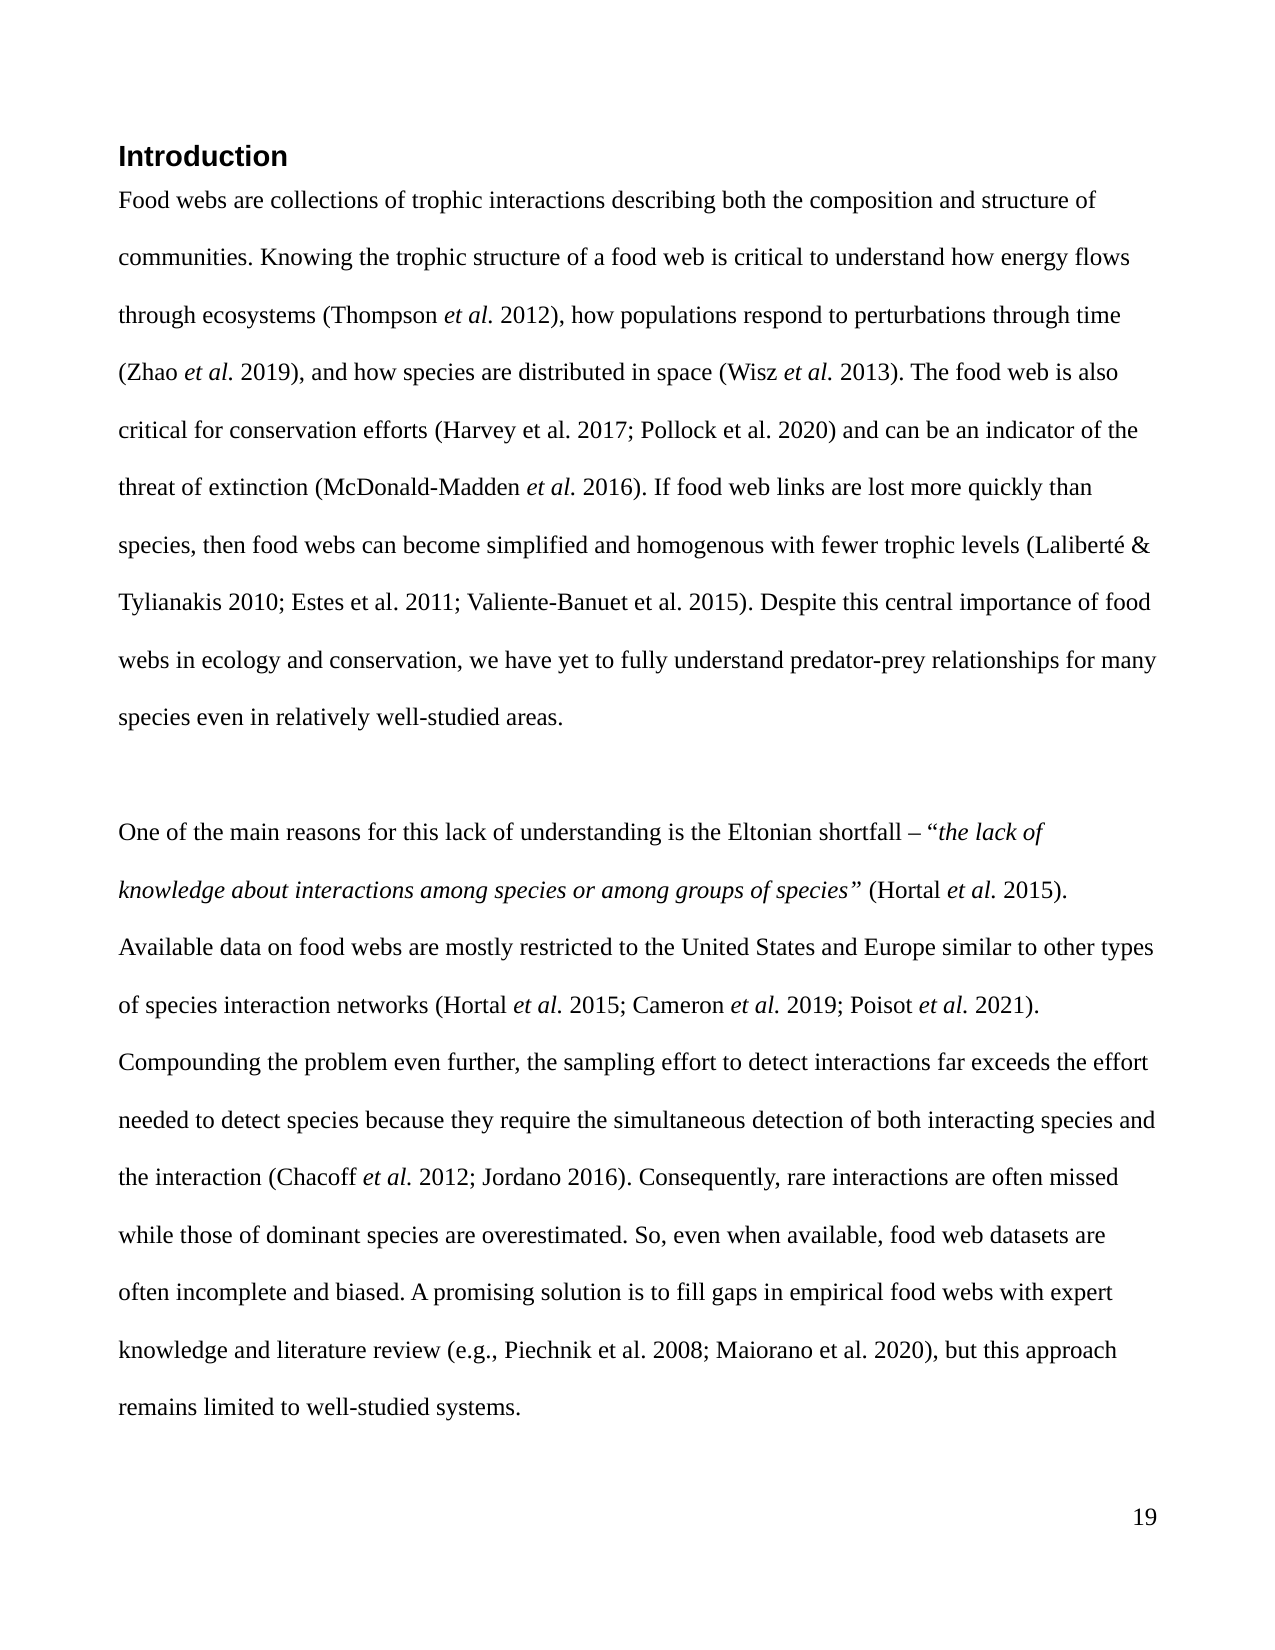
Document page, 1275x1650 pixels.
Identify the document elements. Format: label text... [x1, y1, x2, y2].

text Food webs are collections of trophic interactions describing both the composition and structure of communities. Knowing the trophic structure of a food web is critical to understand how energy flows through ecosystems (Thompson et al. 2012), how populations respond to perturbations through time (Zhao et al. 2019), and how species are distributed in space (Wisz et al. 2013). The food web is also critical for conservation efforts (Harvey et al. 2017; Pollock et al. 2020) and can be an indicator of the threat of extinction (McDonald-Madden et al. 2016). If food web links are lost more quickly than species, then food webs can become simplified and homogenous with fewer trophic levels (Laliberté & Tylianakis 2010; Estes et al. 2011; Valiente-Banuet et al. 2015). Despite this central importance of food webs in ecology and conservation, we have yet to fully understand predator-prey relationships for many species even in relatively well-studied areas. [118, 185, 1157, 731]
subtitle Introduction [118, 139, 1157, 172]
text One of the main reasons for this lack of understanding is the Eltonian shortfall – “the lack of knowledge about interactions among species or among groups of species” (Hortal et al. 2015). Available data on food webs are mostly restricted to the United States and Europe similar to other types of species interaction networks (Hortal et al. 2015; Cameron et al. 2019; Poisot et al. 2021). Compounding the problem even further, the sampling effort to detect interactions far exceeds the effort needed to detect species because they require the simultaneous detection of both interacting species and the interaction (Chacoff et al. 2012; Jordano 2016). Consequently, rare interactions are often missed while those of dominant species are overestimated. So, even when available, food web datasets are often incomplete and biased. A promising solution is to fill gaps in empirical food webs with expert knowledge and literature review (e.g., Piechnik et al. 2008; Maiorano et al. 2020), but this approach remains limited to well-studied systems. [118, 817, 1157, 1421]
